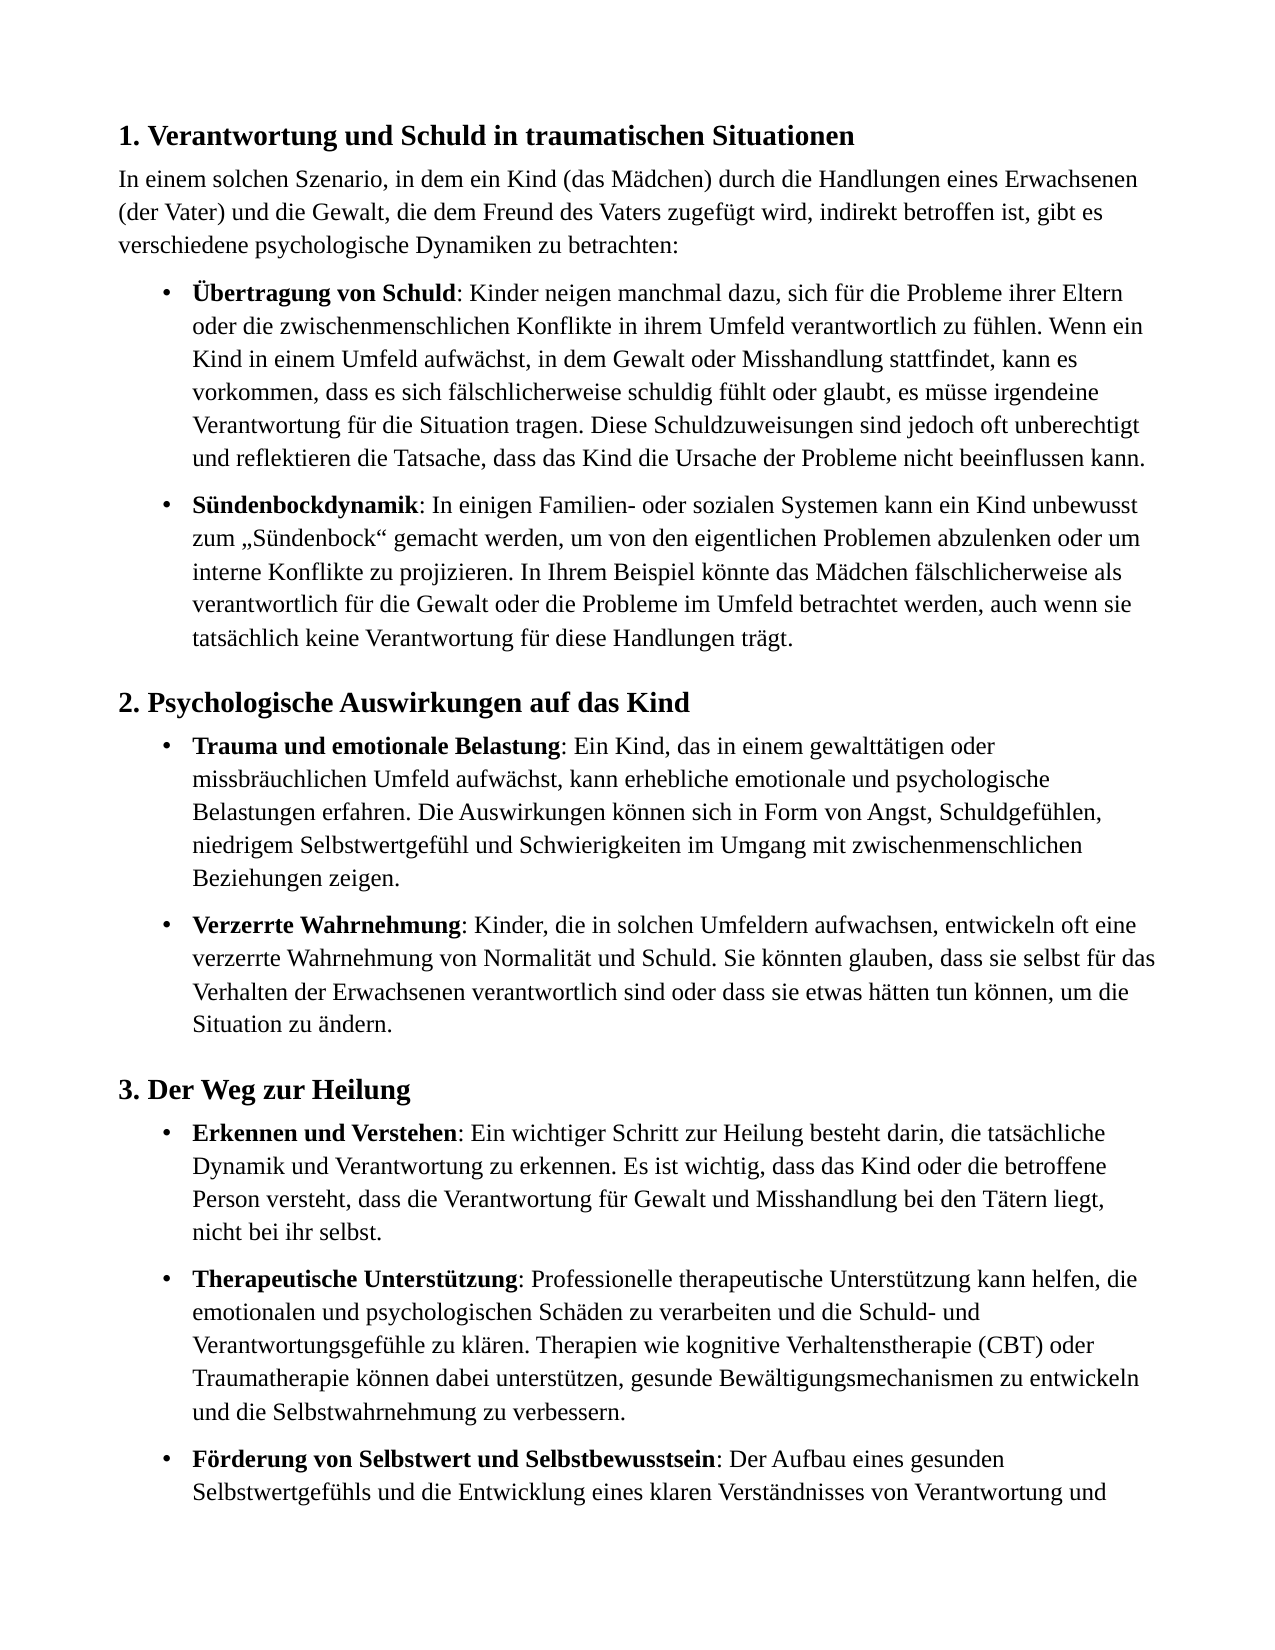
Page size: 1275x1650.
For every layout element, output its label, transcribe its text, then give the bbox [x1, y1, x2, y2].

list Übertragung von Schuld: Kinder neigen manchmal dazu, sich für die Probleme ihrer Eltern oder die zwischenmenschlichen Konflikte in ihrem Umfeld verantwortlich zu fühlen. Wenn ein Kind in einem Umfeld aufwächst, in dem Gewalt oder Misshandlung stattfindet, kann es vorkommen, dass es sich fälschlicherweise schuldig fühlt oder glaubt, es müsse irgendeine Verantwortung für die Situation tragen. Diese Schuldzuweisungen sind jedoch oft unberechtigt und reflektieren die Tatsache, dass das Kind die Ursache der Probleme nicht beeinflussen kann. [162, 278, 1157, 472]
list Verzerrte Wahrnehmung: Kinder, die in solchen Umfeldern aufwachsen, entwickeln oft eine verzerrte Wahrnehmung von Normalität und Schuld. Sie könnten glauben, dass sie selbst für das Verhalten der Erwachsenen verantwortlich sind oder dass sie etwas hätten tun können, um die Situation zu ändern. [162, 911, 1157, 1038]
subtitle 1. Verantwortung und Schuld in traumatischen Situationen [118, 118, 1157, 152]
list Therapeutische Unterstützung: Professionelle therapeutische Unterstützung kann helfen, die emotionalen und psychologischen Schäden zu verarbeiten und die Schuld- und Verantwortungsgefühle zu klären. Therapien wie kognitive Verhaltenstherapie (CBT) oder Traumatherapie können dabei unterstützen, gesunde Bewältigungsmechanismen zu entwickeln und die Selbstwahrnehmung zu verbessern. [162, 1264, 1157, 1425]
subtitle 2. Psychologische Auswirkungen auf das Kind [118, 685, 1157, 718]
subtitle 3. Der Weg zur Heilung [118, 1072, 1157, 1105]
text In einem solchen Szenario, in dem ein Kind (das Mädchen) durch die Handlungen eines Erwachsenen (der Vater) und die Gewalt, die dem Freund des Vaters zugefügt wird, indirekt betroffen ist, gibt es verschiedene psychologische Dynamiken zu betrachten: [118, 164, 1157, 259]
list Erkennen und Verstehen: Ein wichtiger Schritt zur Heilung besteht darin, die tatsächliche Dynamik und Verantwortung zu erkennen. Es ist wichtig, dass das Kind oder die betroffene Person versteht, dass die Verantwortung für Gewalt und Misshandlung bei den Tätern liegt, nicht bei ihr selbst. [162, 1118, 1157, 1246]
list Trauma und emotionale Belastung: Ein Kind, das in einem gewalttätigen oder missbräuchlichen Umfeld aufwächst, kann erhebliche emotionale und psychologische Belastungen erfahren. Die Auswirkungen können sich in Form von Angst, Schuldgefühlen, niedrigem Selbstwertgefühl und Schwierigkeiten im Umgang mit zwischenmenschlichen Beziehungen zeigen. [162, 731, 1157, 892]
list Sündenbockdynamik: In einigen Familien- oder sozialen Systemen kann ein Kind unbewusst zum „Sündenbock“ gemacht werden, um von den eigentlichen Problemen abzulenken oder um interne Konflikte zu projizieren. In Ihrem Beispiel könnte das Mädchen fälschlicherweise als verantwortlich für die Gewalt oder die Probleme im Umfeld betrachtet werden, auch wenn sie tatsächlich keine Verantwortung für diese Handlungen trägt. [162, 491, 1157, 651]
list Förderung von Selbstwert und Selbstbewusstsein: Der Aufbau eines gesunden Selbstwertgefühls und die Entwicklung eines klaren Verständnisses von Verantwortung und [162, 1444, 1157, 1506]
